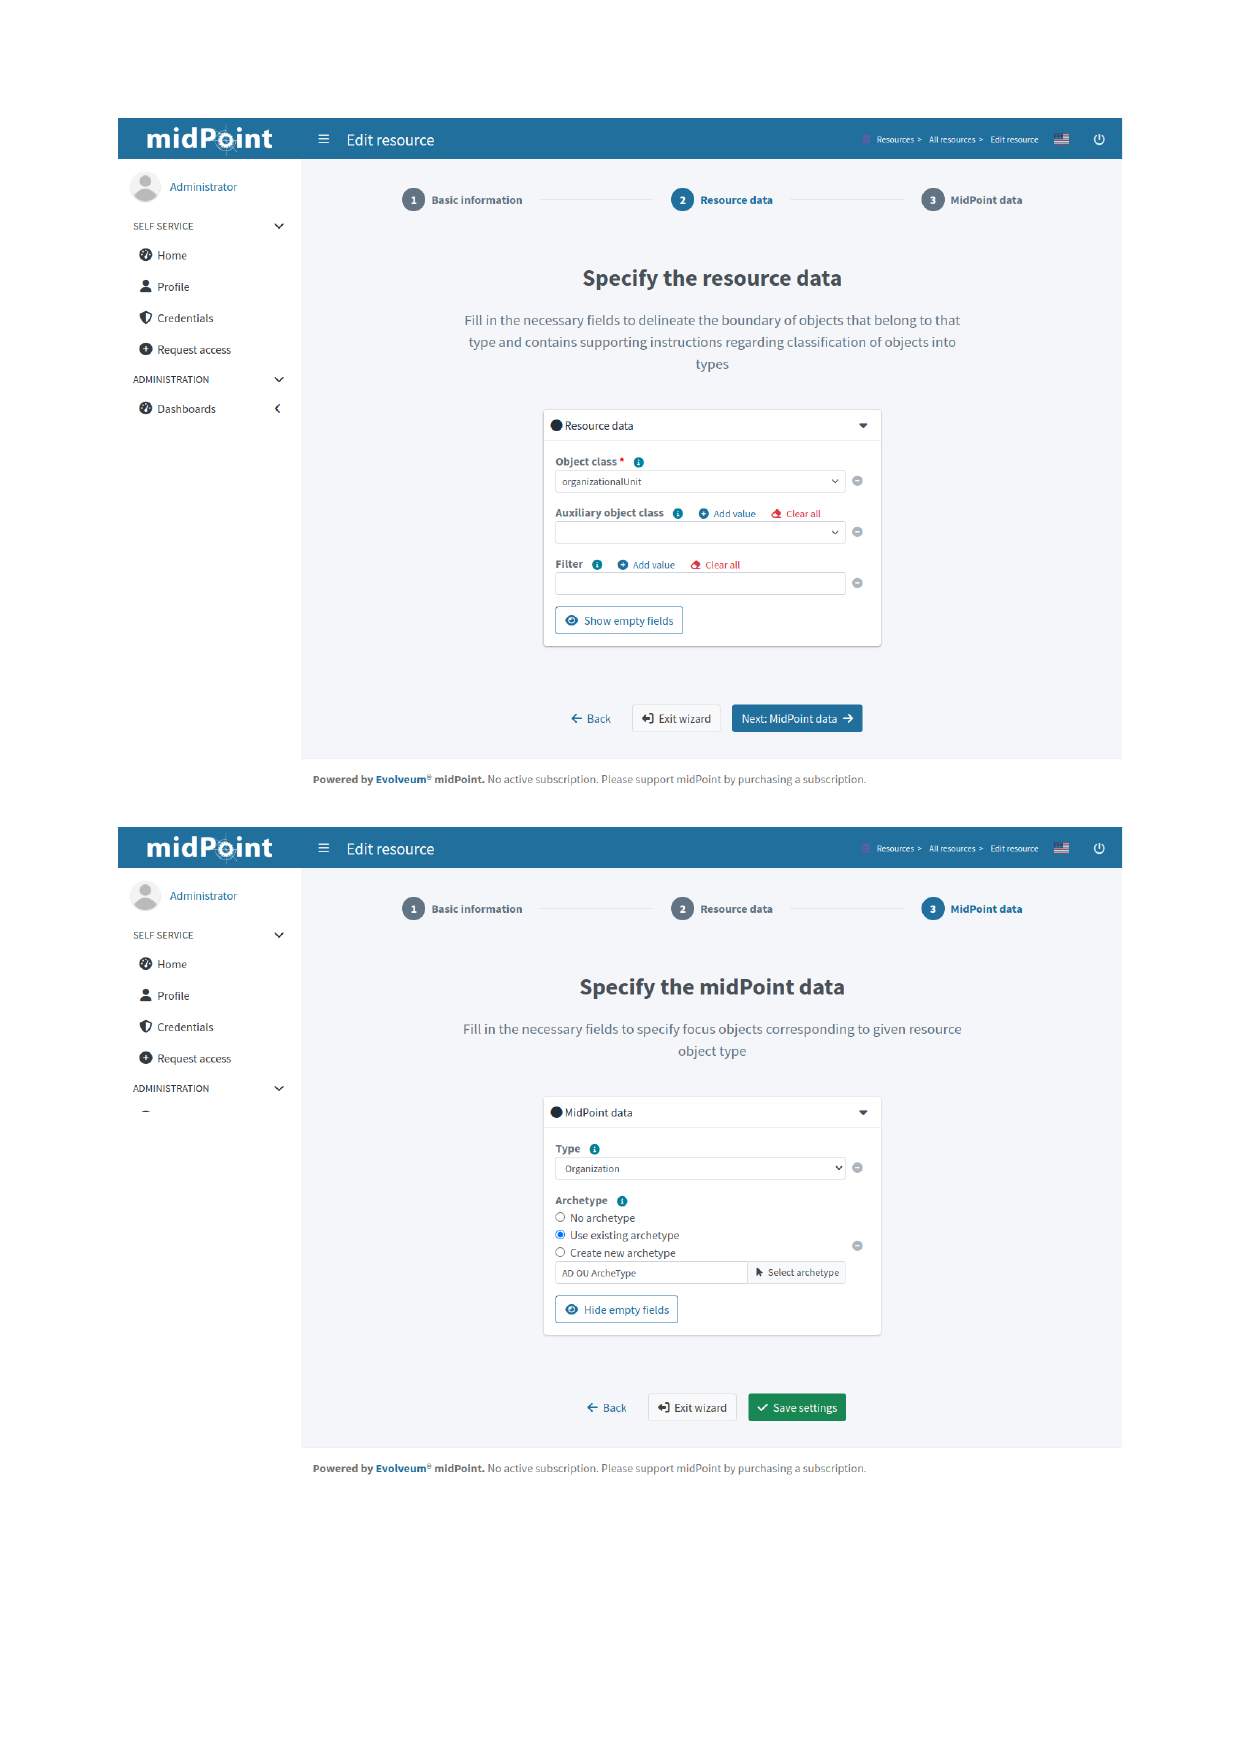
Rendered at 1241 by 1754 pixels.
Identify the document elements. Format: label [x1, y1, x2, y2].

picture [118, 827, 1123, 1488]
picture [118, 118, 1123, 799]
